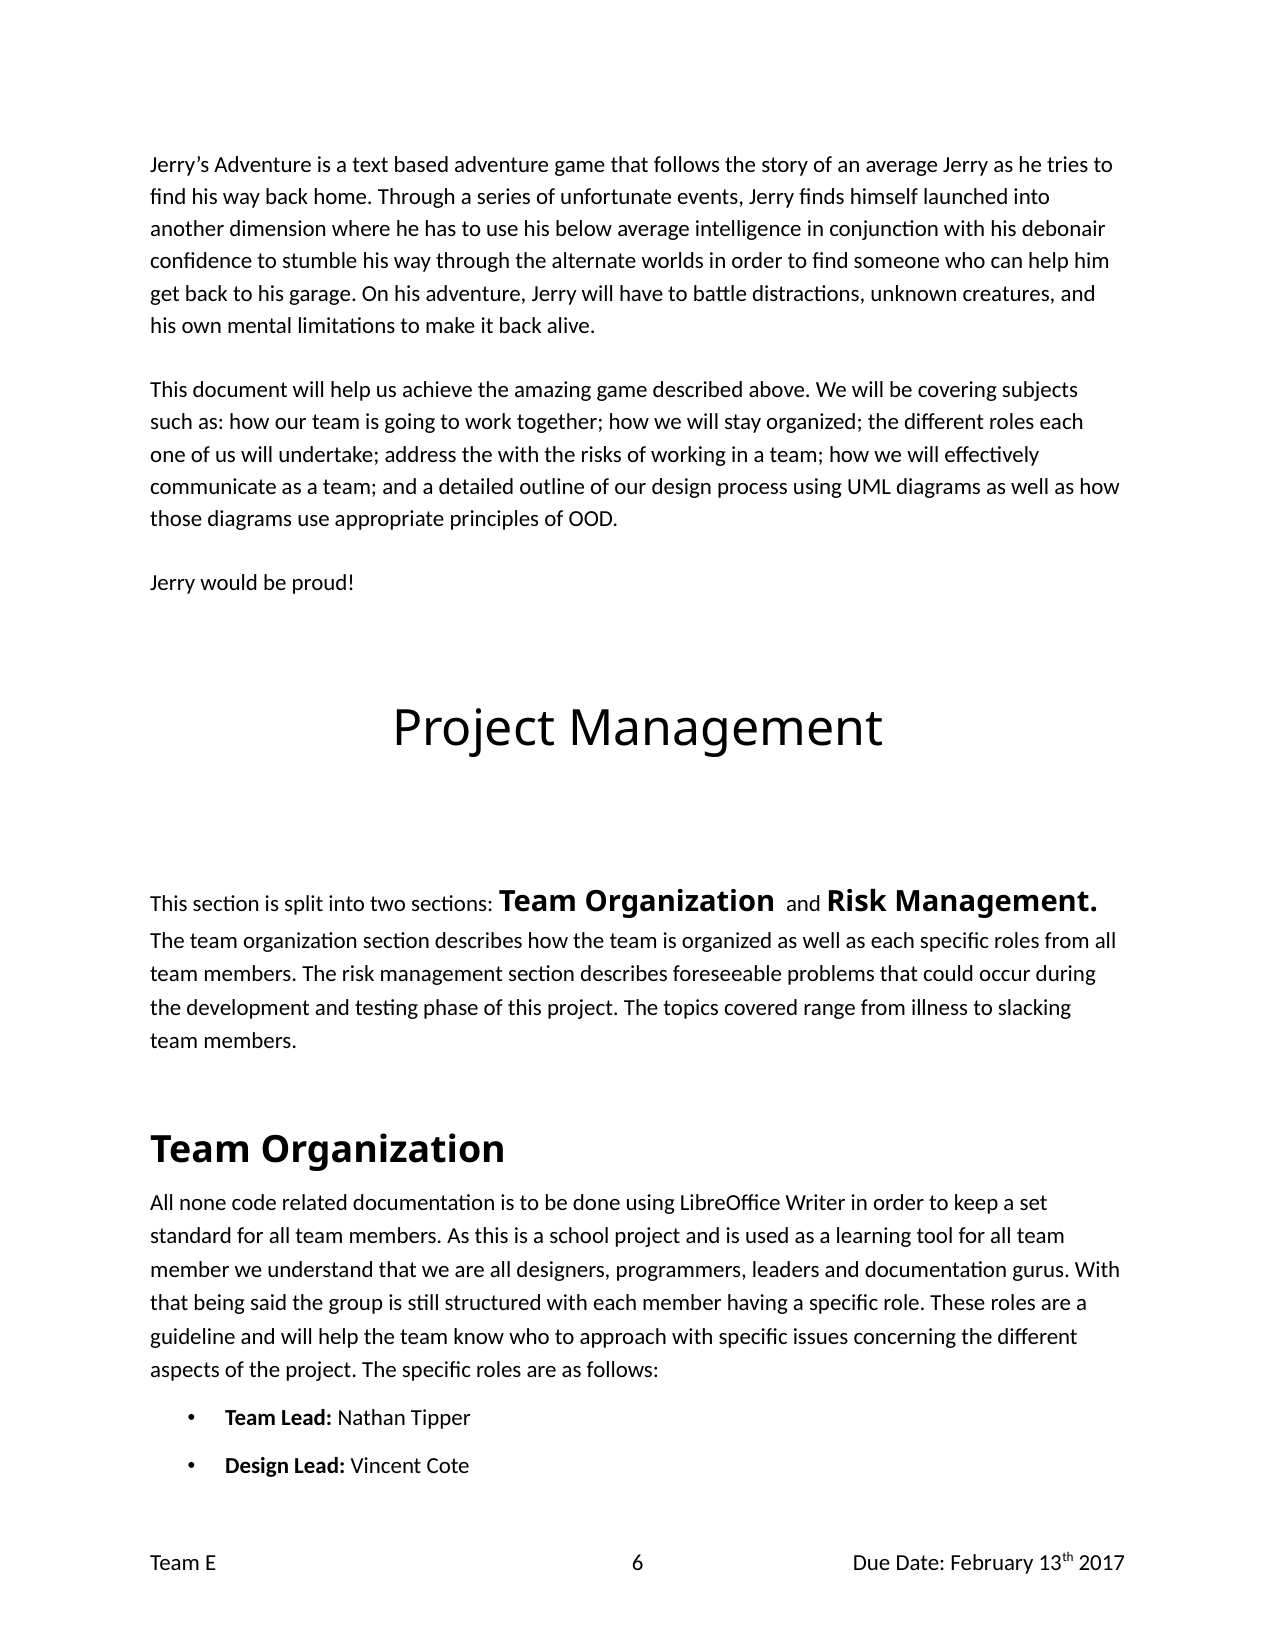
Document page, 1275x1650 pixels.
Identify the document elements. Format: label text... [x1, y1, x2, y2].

text Project Management [150, 692, 1125, 760]
text Jerry’s Adventure is a text based adventure game that follows the story of an average Jerry as he tries to find his way back home. Through a series of unfortunate events, Jerry finds himself launched into another dimension where he has to use his below average intelligence in conjunction with his debonair confidence to stumble his way through the alternate worlds in order to find someone who can help him get back to his garage. On his adventure, Jerry will have to battle distractions, unknown creatures, and his own mental limitations to make it back alive. [150, 150, 1125, 339]
text Jerry would be proud! [150, 568, 1125, 596]
list Team Lead: Nathan Tipper [187, 1403, 1125, 1432]
text This section is split into two sections: Team Organization and Risk Management. The team organization section describes how the team is organized as well as each specific roles from all team members. The risk management section describes foreseeable problems that could occur during the development and testing phase of this project. The topics covered range from illness to slacking team members. [150, 881, 1125, 1054]
text This document will help us achieve the amazing game described above. We will be covering subjects such as: how our team is going to work together; how we will stay organized; the different roles each one of us will undertake; address the with the risks of working in a team; how we will effectively communicate as a team; and a detailed outline of our design process using UML diagrams as well as how those diagrams use appropriate principles of OOD. [150, 375, 1125, 532]
text All none code related documentation is to be done using LibreOffice Writer in order to keep a set standard for all team members. As this is a school project and is used as a learning tool for all team member we understand that we are all designers, programmers, leaders and documentation gurus. With that being said the group is still structured with each member having a specific role. These roles are a guideline and will help the team know who to approach with specific issues concerning the different aspects of the project. The specific roles are as follows: [150, 1188, 1125, 1383]
subtitle Team Organization [150, 1123, 1125, 1174]
list Design Lead: Vincent Cote [187, 1452, 1125, 1480]
